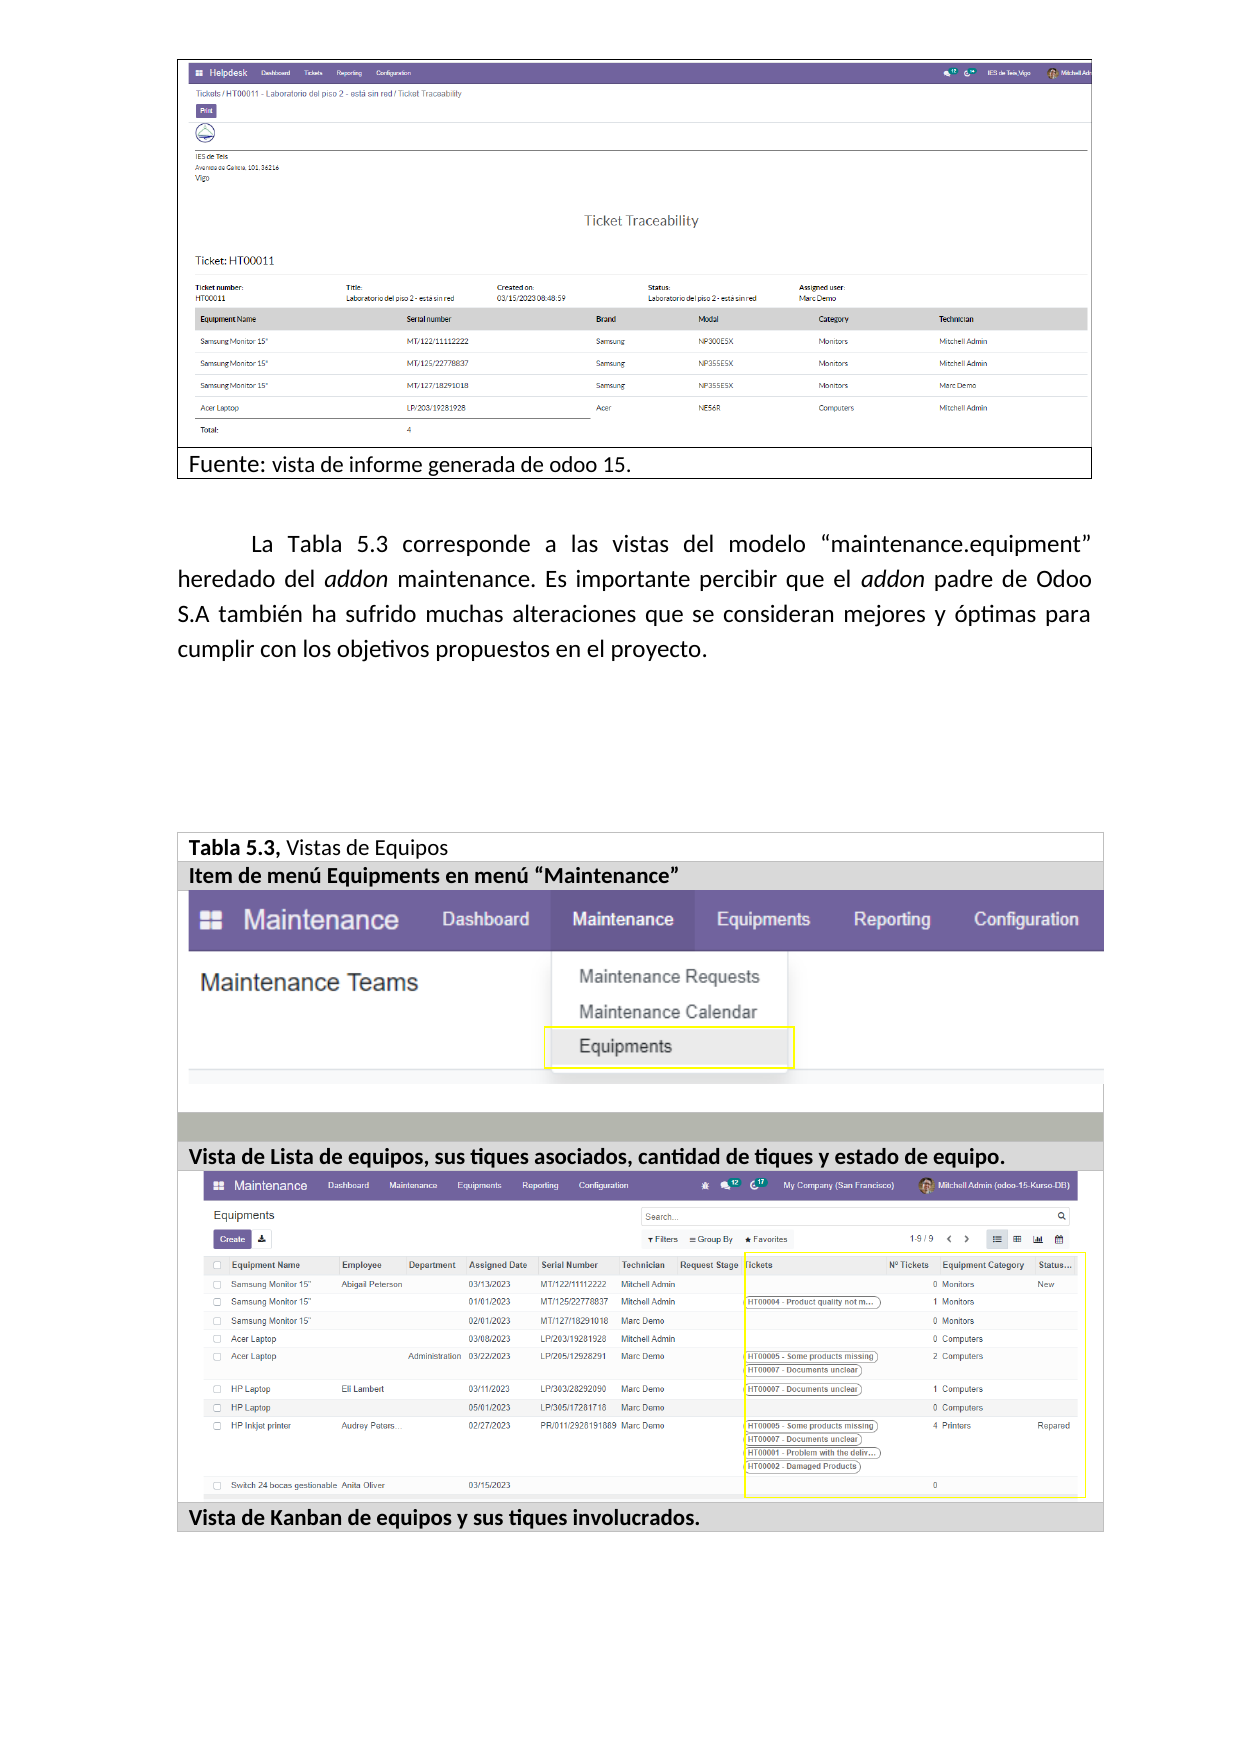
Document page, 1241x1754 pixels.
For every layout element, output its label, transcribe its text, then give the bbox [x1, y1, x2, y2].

table_cell [178, 891, 1103, 1112]
table_cell [1078, 1253, 1085, 1497]
table_cell Vista de Lista de equipos, sus tiques asociados, cantidad de tiques y estado de equipo. [178, 1142, 1103, 1170]
table_cell Fuente: vista de informe generada de odoo 15. [178, 448, 1091, 478]
table_cell [1078, 1171, 1103, 1502]
table_cell Vista de Kanban de equipos y sus tiques involucrados. [178, 1503, 1103, 1531]
text La Tabla 5.3 corresponde a las vistas del modelo “maintenance.equipment” heredado del addon maintenance. Es importante percibir que el addon padre de Odoo S.A también ha sufrido muchas alteraciones que se consideran mejores y óptimas para cumplir con los objetivos propuestos en el proyecto. [177, 528, 1093, 664]
table_cell Item de menú Equipments en menú “Maintenance” [178, 862, 1103, 890]
table_cell [178, 1113, 1103, 1141]
table_header Tabla 5.3, Vistas de Equipos [178, 833, 1103, 861]
table_cell [178, 60, 188, 447]
table_cell [178, 1171, 203, 1502]
